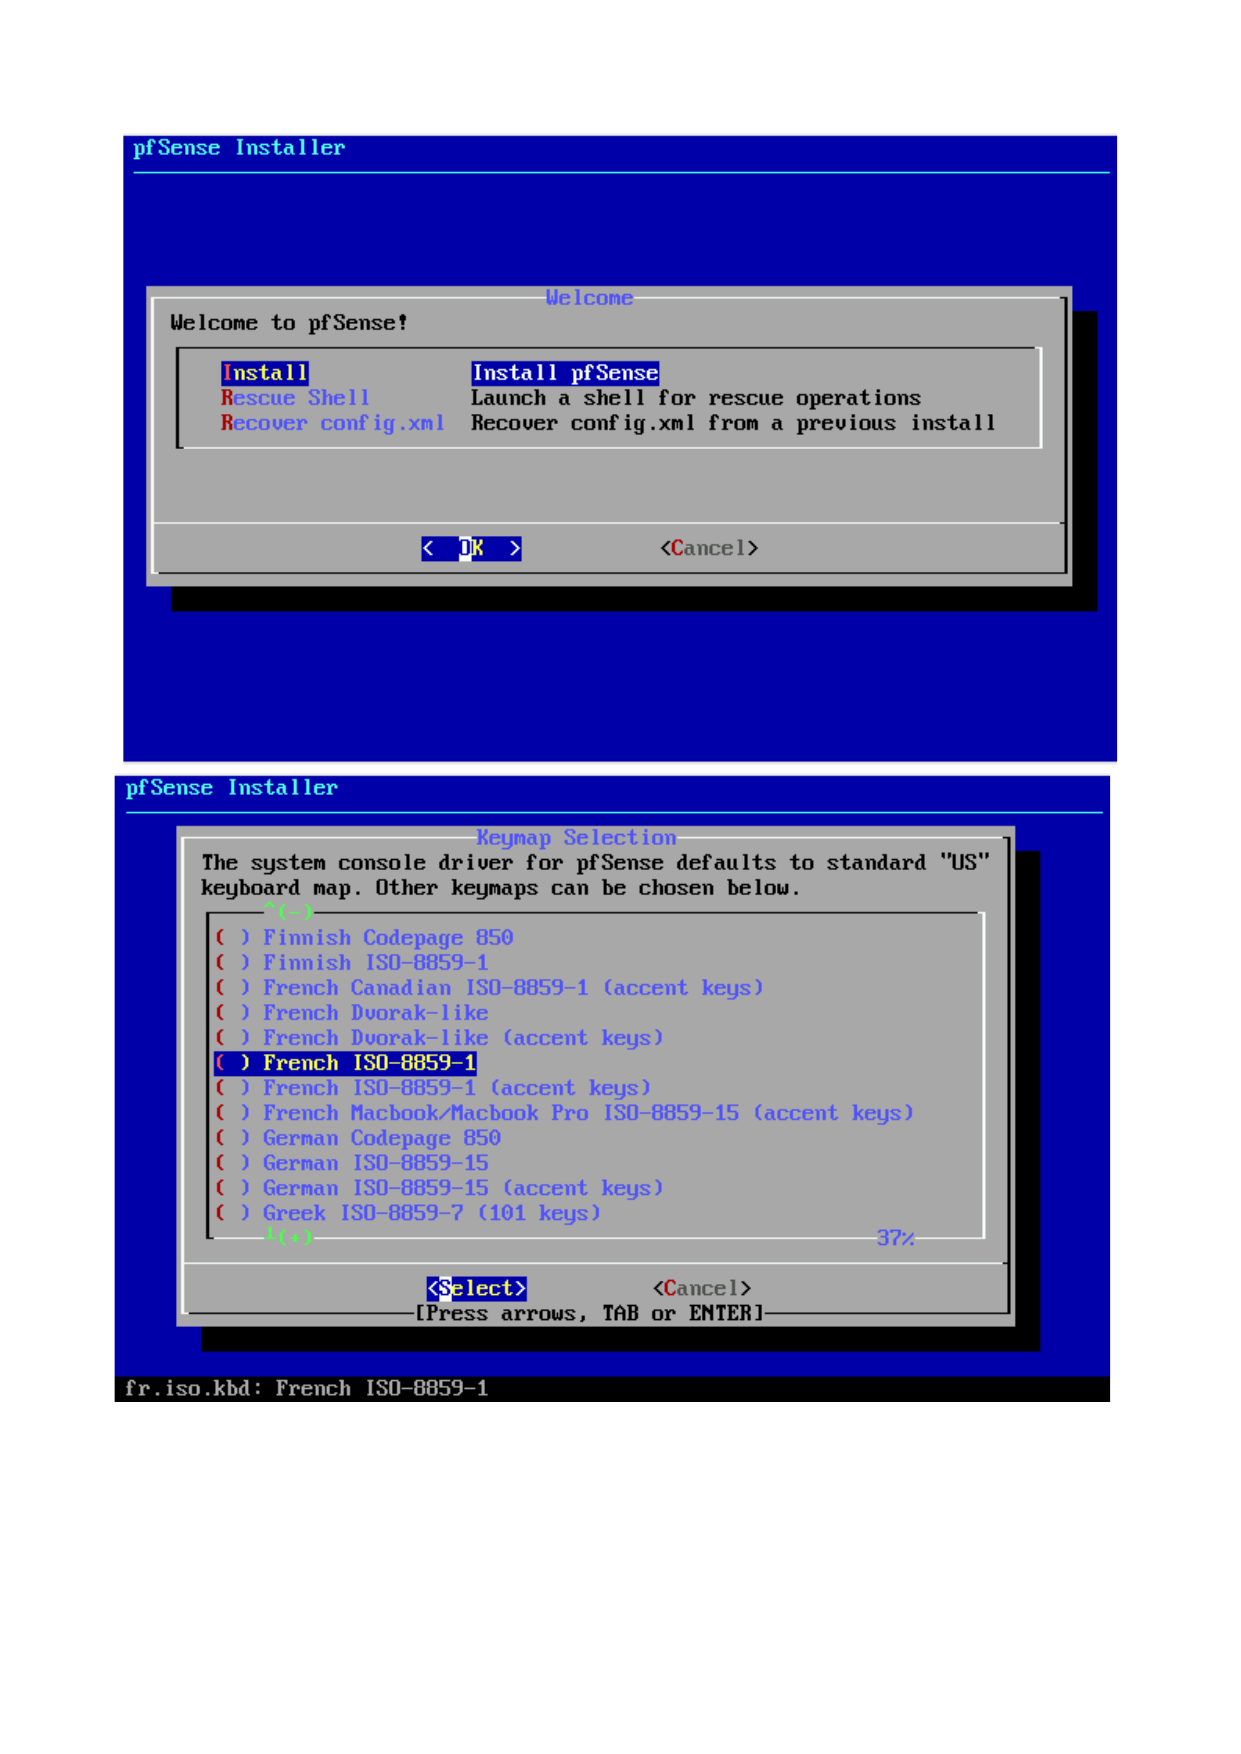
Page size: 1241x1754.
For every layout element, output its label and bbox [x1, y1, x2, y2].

picture [114, 773, 1110, 1402]
picture [123, 133, 1118, 765]
